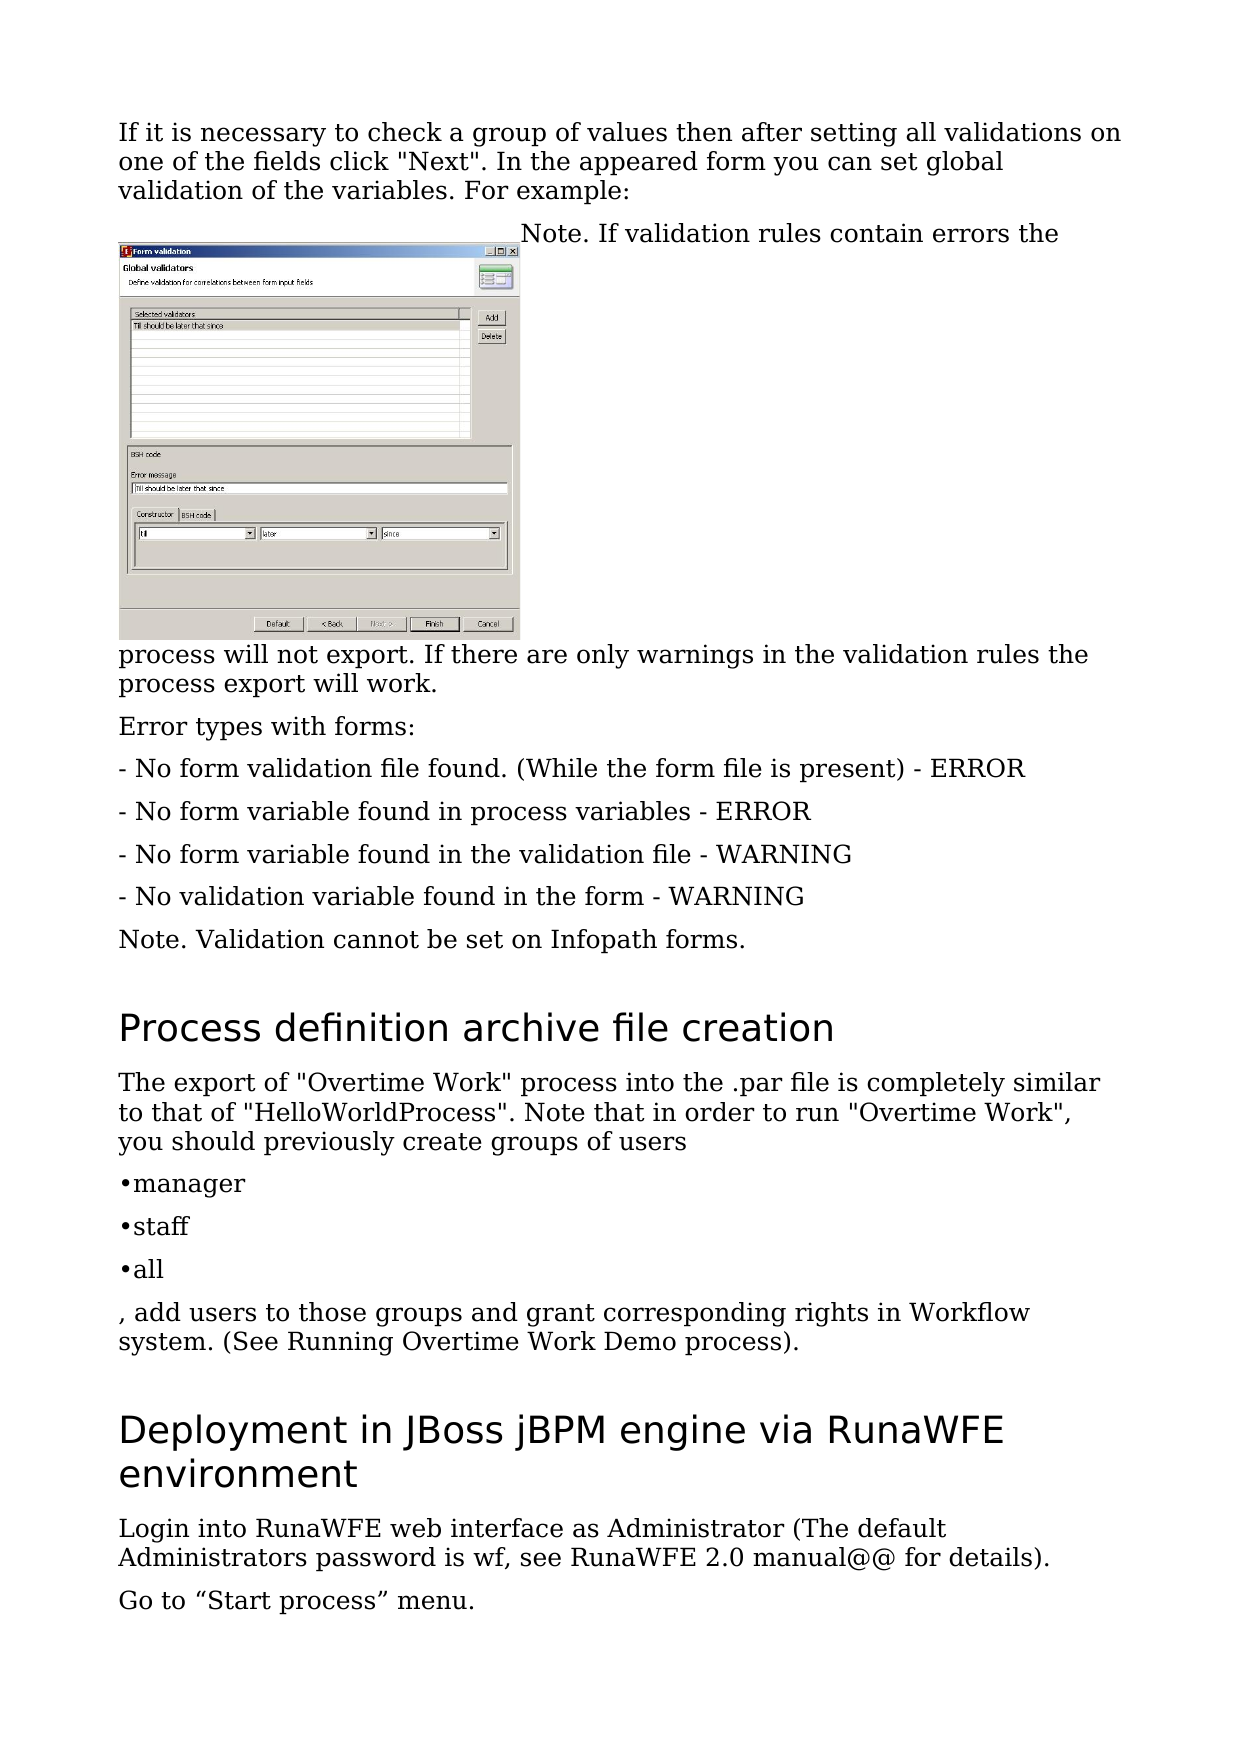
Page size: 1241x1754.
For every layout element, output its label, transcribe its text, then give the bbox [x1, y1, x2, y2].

subtitle Deployment in JBoss jBPM engine via RunaWFE environment [118, 1409, 1122, 1496]
list staff [118, 1212, 1122, 1242]
text Note. If validation rules contain errors the process will not export. If there are only warnings in the validation rules the process export will work. [118, 219, 1122, 698]
text , add users to those groups and grant corresponding rights in Workflow system. (See Running Overtime Work Demo process). [118, 1298, 1122, 1356]
list all [118, 1255, 1122, 1284]
text - No form variable found in process variables - ERROR [118, 797, 1122, 826]
list manager [118, 1170, 1122, 1199]
text - No form validation file found. (While the form file is present) - ERROR [118, 754, 1122, 784]
text Error types with forms: [118, 712, 1122, 741]
text - No validation variable found in the form - WARNING [118, 883, 1122, 912]
text Go to “Start process” menu. [118, 1586, 1122, 1615]
picture [118, 242, 521, 640]
text Login into RunaWFE web interface as Administrator (The default Administrators password is wf, see RunaWFE 2.0 manual@@ for details). [118, 1514, 1122, 1572]
text The export of "Overtime Work" process into the .par file is completely similar to that of "HelloWorldProcess". Note that in order to run "Overtime Work", you should previously create groups of users [118, 1069, 1122, 1156]
text - No form variable found in the validation file - WARNING [118, 840, 1122, 869]
text If it is necessary to check a group of values then after setting all validations on one of the fields click "Next". In the appeared form you can set global validation of the variables. For example: [118, 118, 1122, 206]
subtitle Process definition archive file creation [118, 1007, 1122, 1051]
text Note. Validation cannot be set on Infopath forms. [118, 925, 1122, 954]
